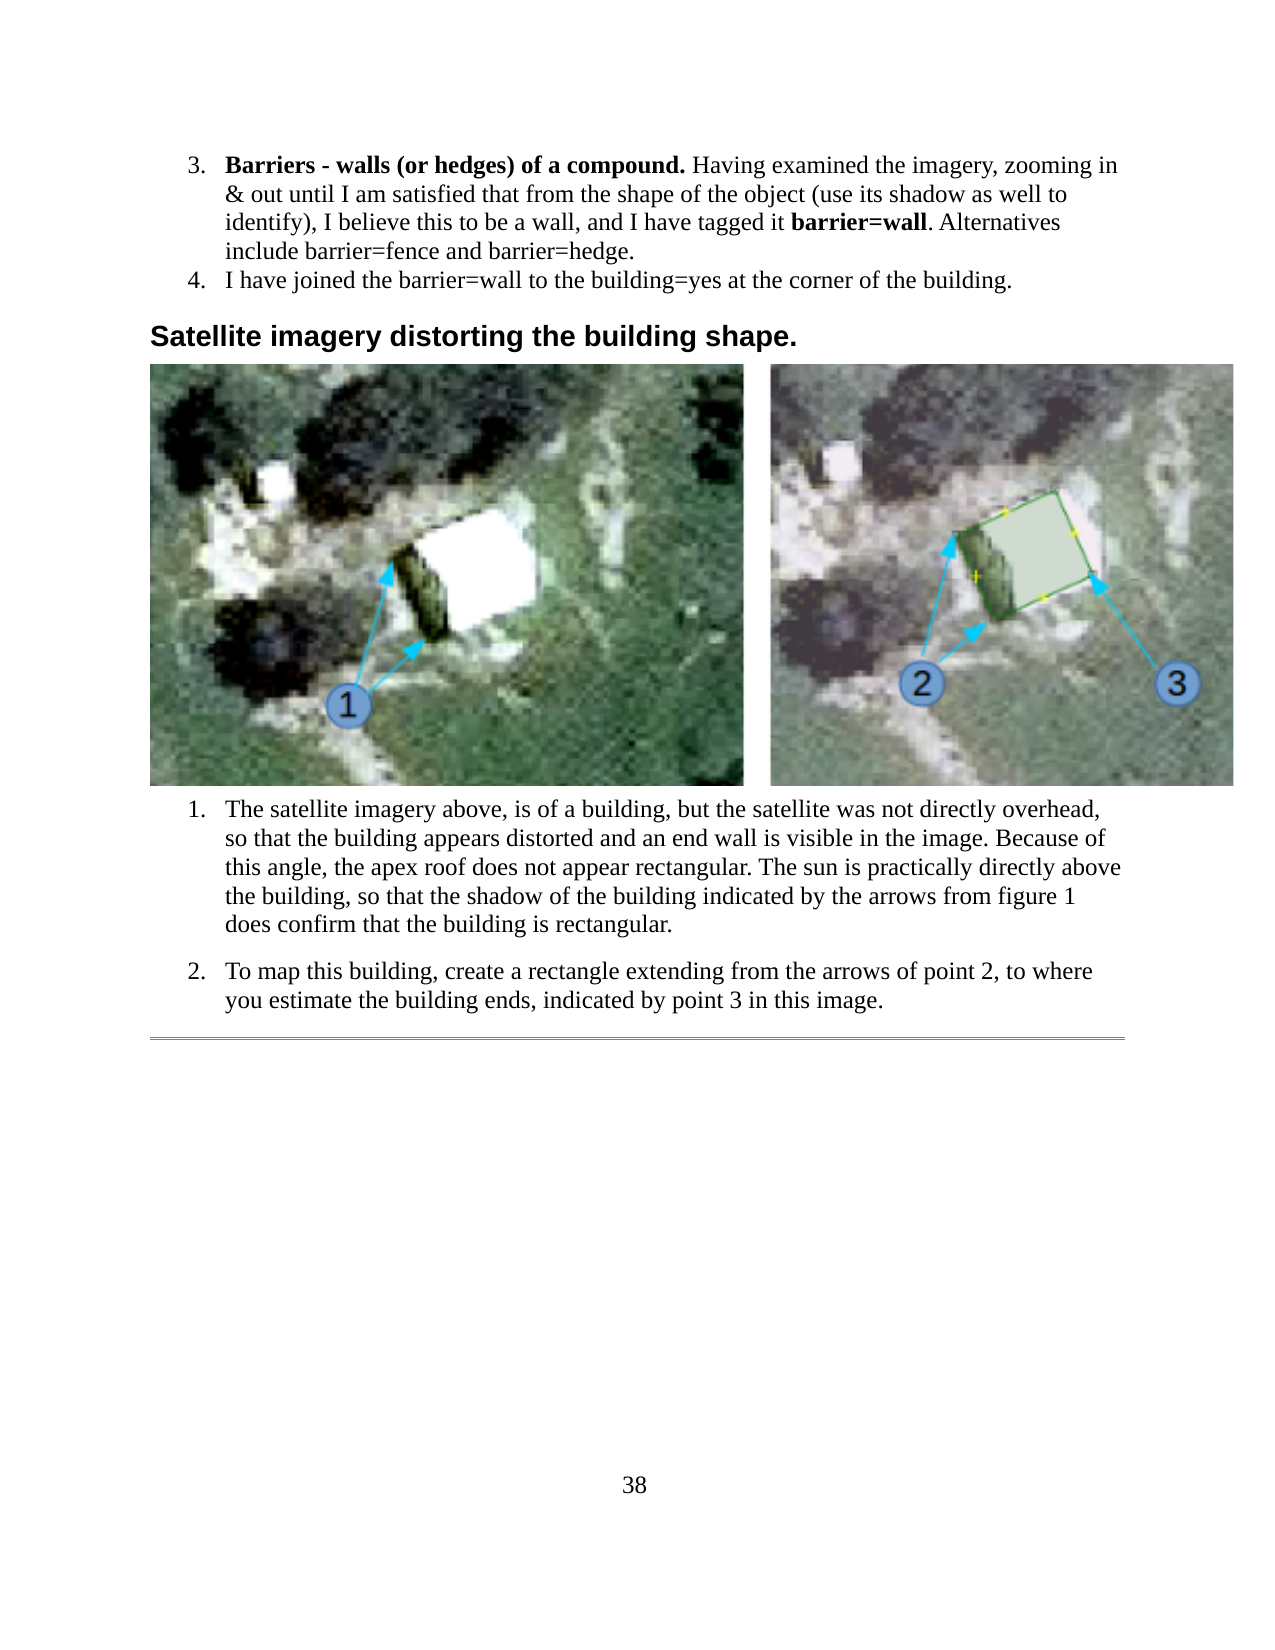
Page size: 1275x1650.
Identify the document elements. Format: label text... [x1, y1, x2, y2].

picture [150, 364, 1234, 786]
list Barriers - walls (or hedges) of a compound. Having examined the imagery, zooming in & out until I am satisfied that from the shape of the object (use its shadow as well to identify), I believe this to be a wall, and I have tagged it barrier=wall. Alternatives include barrier=fence and barrier=hedge. [187, 150, 1125, 265]
list I have joined the barrier=wall to the building=yes at the corner of the building. [187, 265, 1125, 294]
subtitle Satellite imagery distorting the building shape. [150, 319, 1125, 352]
list To map this building, create a rectangle extending from the arrows of point 2, to where you estimate the building ends, indicated by point 3 in this image. [187, 956, 1125, 1014]
list The satellite imagery above, is of a building, but the satellite was not directly overhead, so that the building appears distorted and an end wall is visible in the image. Because of this angle, the apex roof does not appear rectangular. The sun is practically directly above the building, so that the shadow of the building indicated by the arrows from figure 1 does confirm that the building is rectangular. [187, 794, 1125, 938]
